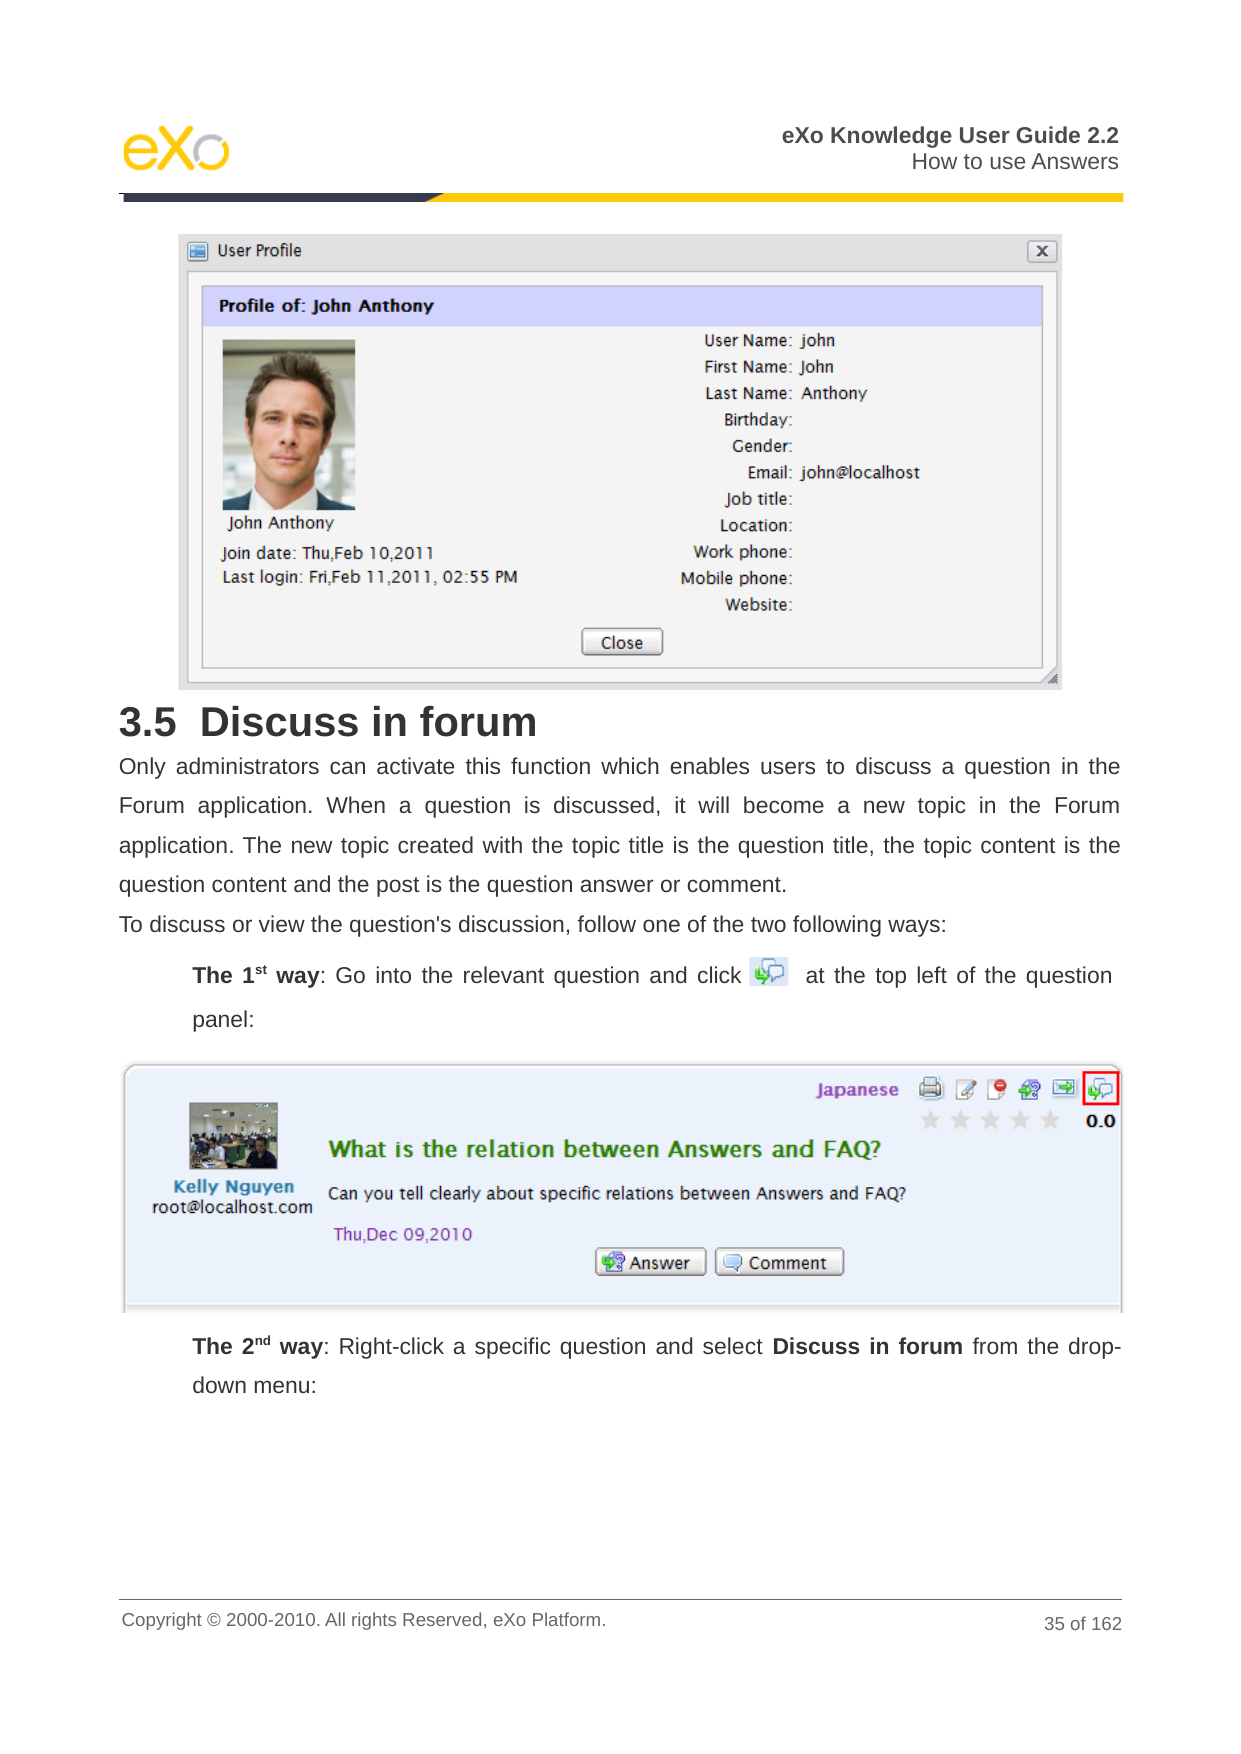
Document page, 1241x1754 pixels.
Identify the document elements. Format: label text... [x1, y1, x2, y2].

subtitle Discuss in forum [118, 223, 1122, 745]
picture [123, 193, 1124, 202]
text The 2nd way: Right-click a specific question and select Discuss in forum from the drop- down menu: [118, 1046, 1122, 1399]
text To discuss or view the question's discussion, follow one of the two following ways: [118, 911, 1122, 937]
text The 1st way: Go into the relevant question and click at the top left of the question panel: [118, 950, 1122, 1033]
picture [120, 1059, 1124, 1313]
picture [749, 957, 789, 986]
picture [123, 125, 230, 171]
text Only administrators can activate this function which enables users to discuss a question in the Forum application. When a question is discussed, it will become a new topic in the Forum application. The new topic created with the topic title is the question title, the topic content is the question content and the post is the question answer or comment. [118, 753, 1122, 897]
picture [178, 234, 1063, 690]
